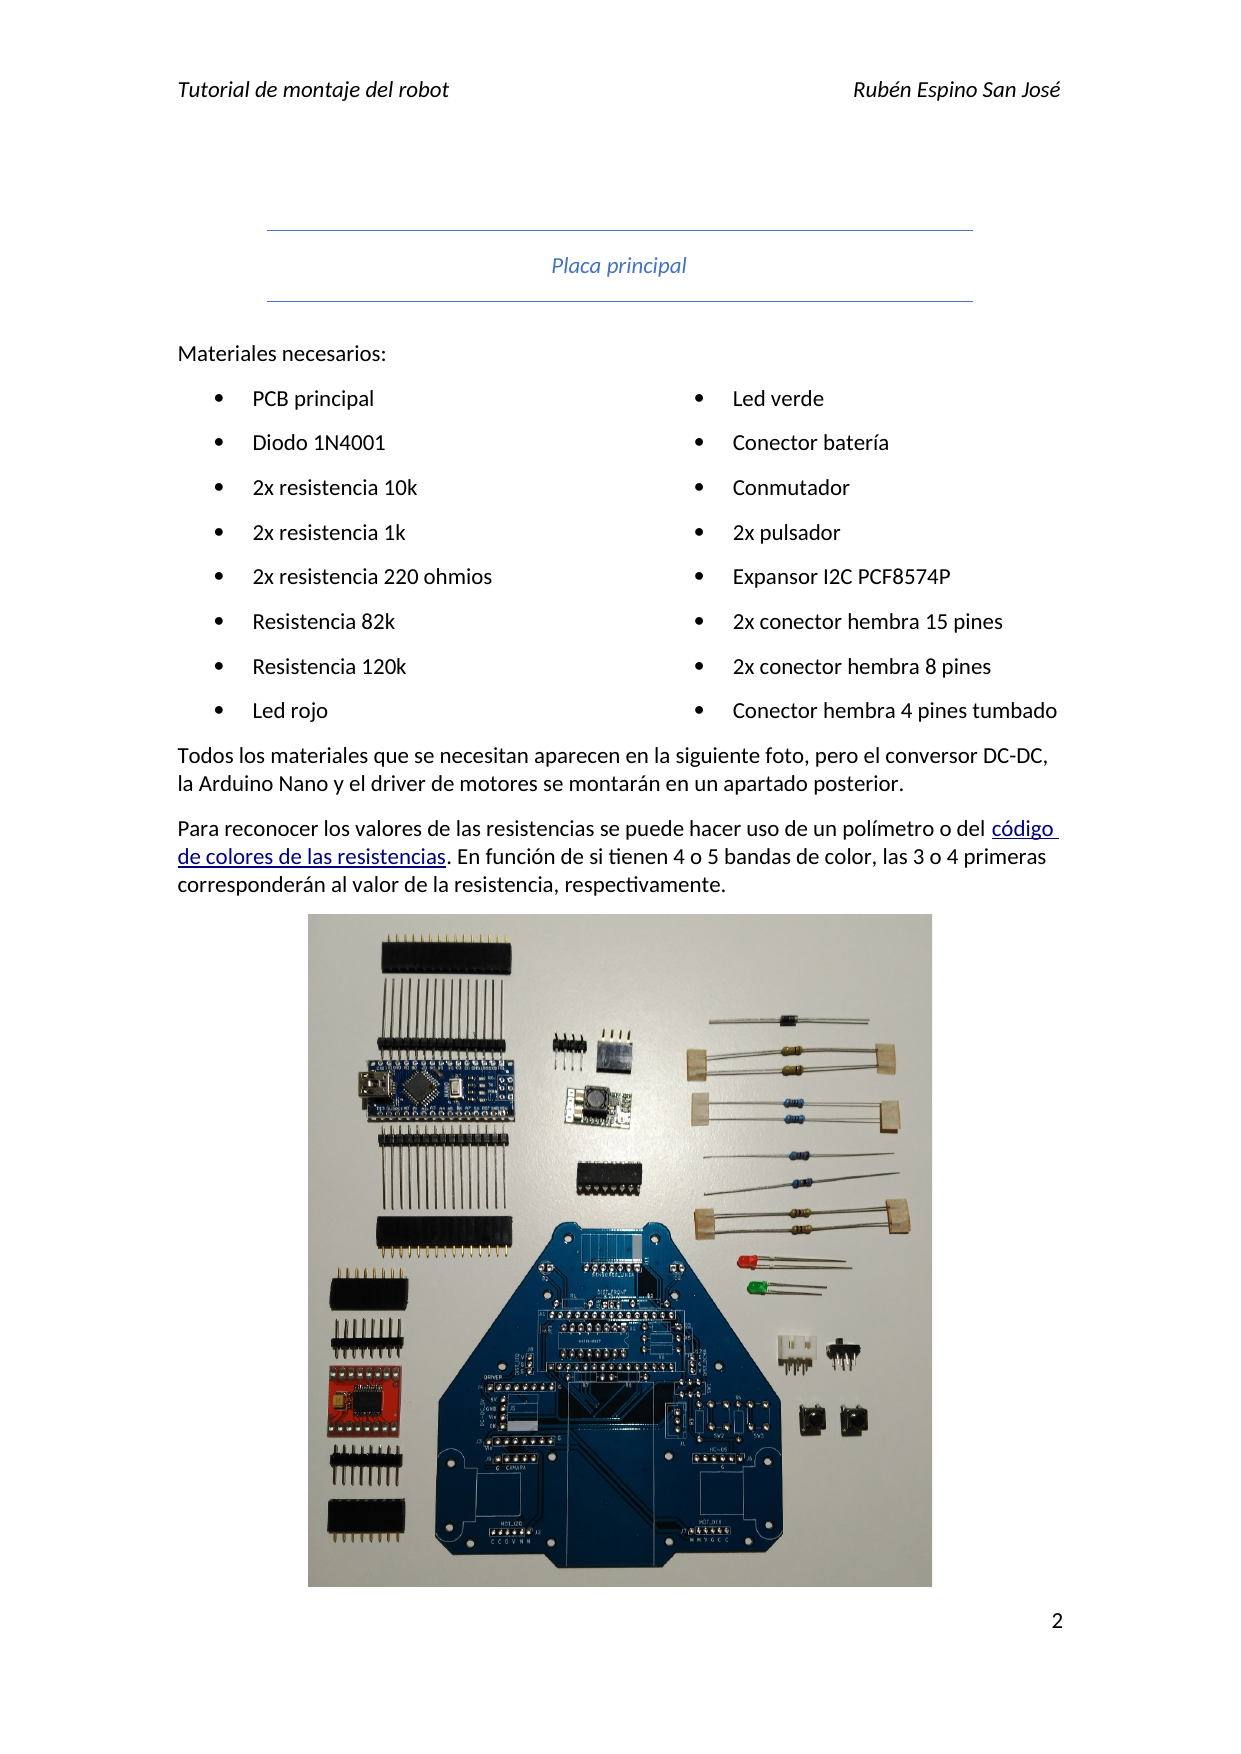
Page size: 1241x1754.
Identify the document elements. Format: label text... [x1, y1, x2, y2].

text Placa principal [267, 231, 973, 301]
list Resistencia 82k [215, 607, 583, 635]
text Para reconocer los valores de las resistencias se puede hacer uso de un polímetro o del código de colores de las resistencias. En función de si tienen 4 o 5 bandas de color, las 3 o 4 primeras corresponderán al valor de la resistencia, respectivamente. [177, 814, 1063, 898]
list Conector hembra 4 pines tumbado [695, 697, 1063, 724]
text Materiales necesarios: [177, 339, 1063, 367]
list 2x conector hembra 8 pines [695, 652, 1063, 680]
list Resistencia 120k [215, 652, 583, 680]
list 2x resistencia 1k [215, 518, 583, 546]
list PCB principal [215, 384, 583, 412]
list Conector batería [695, 428, 1063, 456]
list Diodo 1N4001 [215, 428, 583, 456]
list 2x pulsador [695, 518, 1063, 546]
list 2x conector hembra 15 pines [695, 607, 1063, 635]
list 2x resistencia 220 ohmios [215, 562, 583, 591]
list 2x resistencia 10k [215, 473, 583, 501]
list Expansor I2C PCF8574P [695, 562, 1063, 591]
text Todos los materiales que se necesitan aparecen en la siguiente foto, pero el conversor DC-DC, la Arduino Nano y el driver de motores se montarán en un apartado posterior. [177, 741, 1063, 797]
list Led rojo [215, 697, 583, 724]
list Conmutador [695, 473, 1063, 501]
list Led verde [695, 384, 1063, 412]
